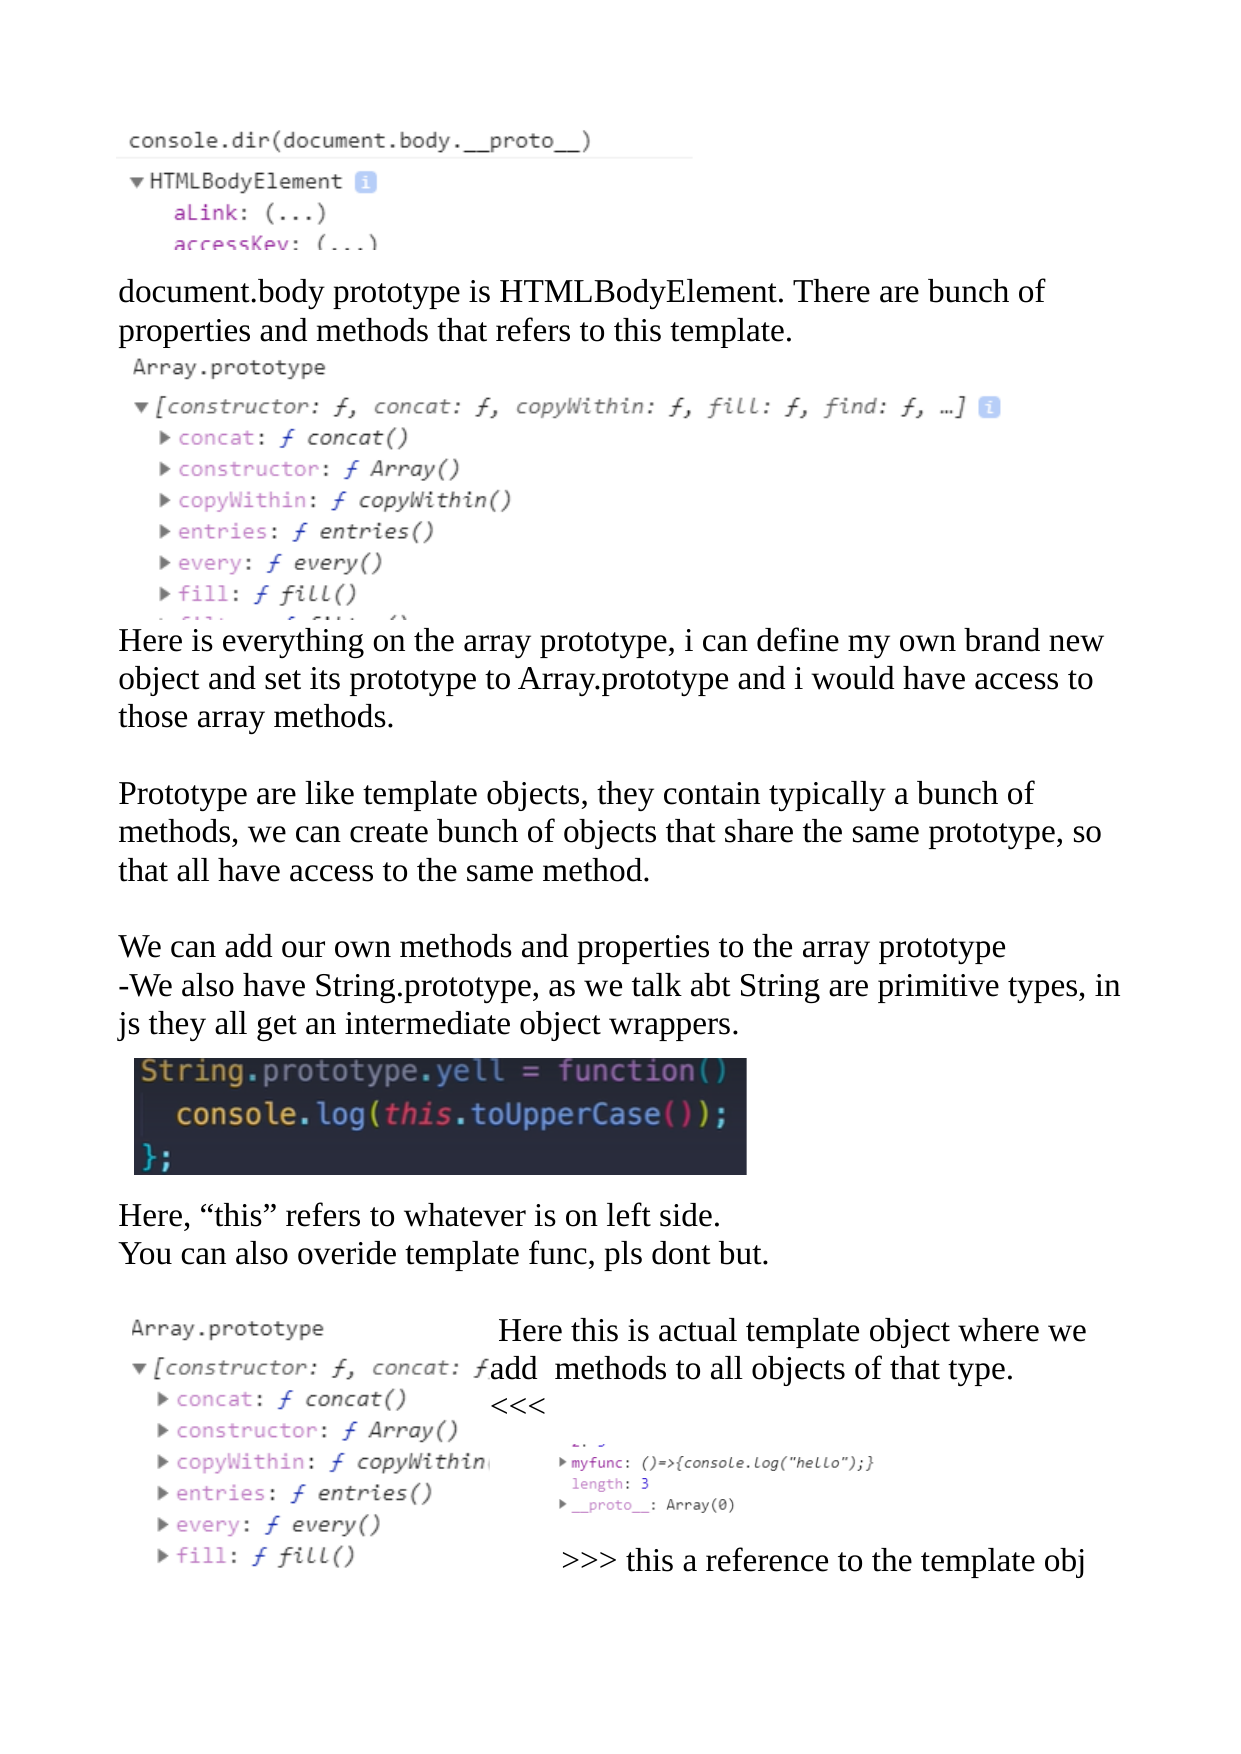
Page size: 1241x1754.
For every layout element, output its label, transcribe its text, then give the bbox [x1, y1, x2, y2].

text >>> this a reference to the template obj [118, 1540, 1122, 1578]
text -We also have String.prototype, as we talk abt String are primitive types, in js they all get an intermediate object wrappers. [118, 965, 1122, 1042]
text Here this is actual template object where we add methods to all objects of that type. [490, 1310, 1122, 1387]
text Prototype are like template objects, they contain typically a bunch of methods, we can create bunch of objects that share the same prototype, so that all have access to the same method. [118, 773, 1122, 888]
text Here, “this” refers to whatever is on left side. [118, 1195, 1122, 1233]
text We can add our own methods and properties to the array prototype [118, 927, 1122, 965]
text document.body prototype is HTMLBodyElement. There are bunch of properties and methods that refers to this template. [118, 271, 1122, 348]
picture [116, 118, 693, 250]
picture [537, 1444, 946, 1516]
picture [133, 348, 1107, 620]
text [118, 1387, 132, 1425]
picture [132, 1310, 490, 1575]
picture [134, 1058, 747, 1175]
text You can also overide template func, pls dont but. [118, 1233, 1122, 1272]
text <<< [490, 1387, 1122, 1425]
text Here is everything on the array prototype, i can define my own brand new object and set its prototype to Array.prototype and i would have access to those array methods. [118, 348, 1122, 735]
